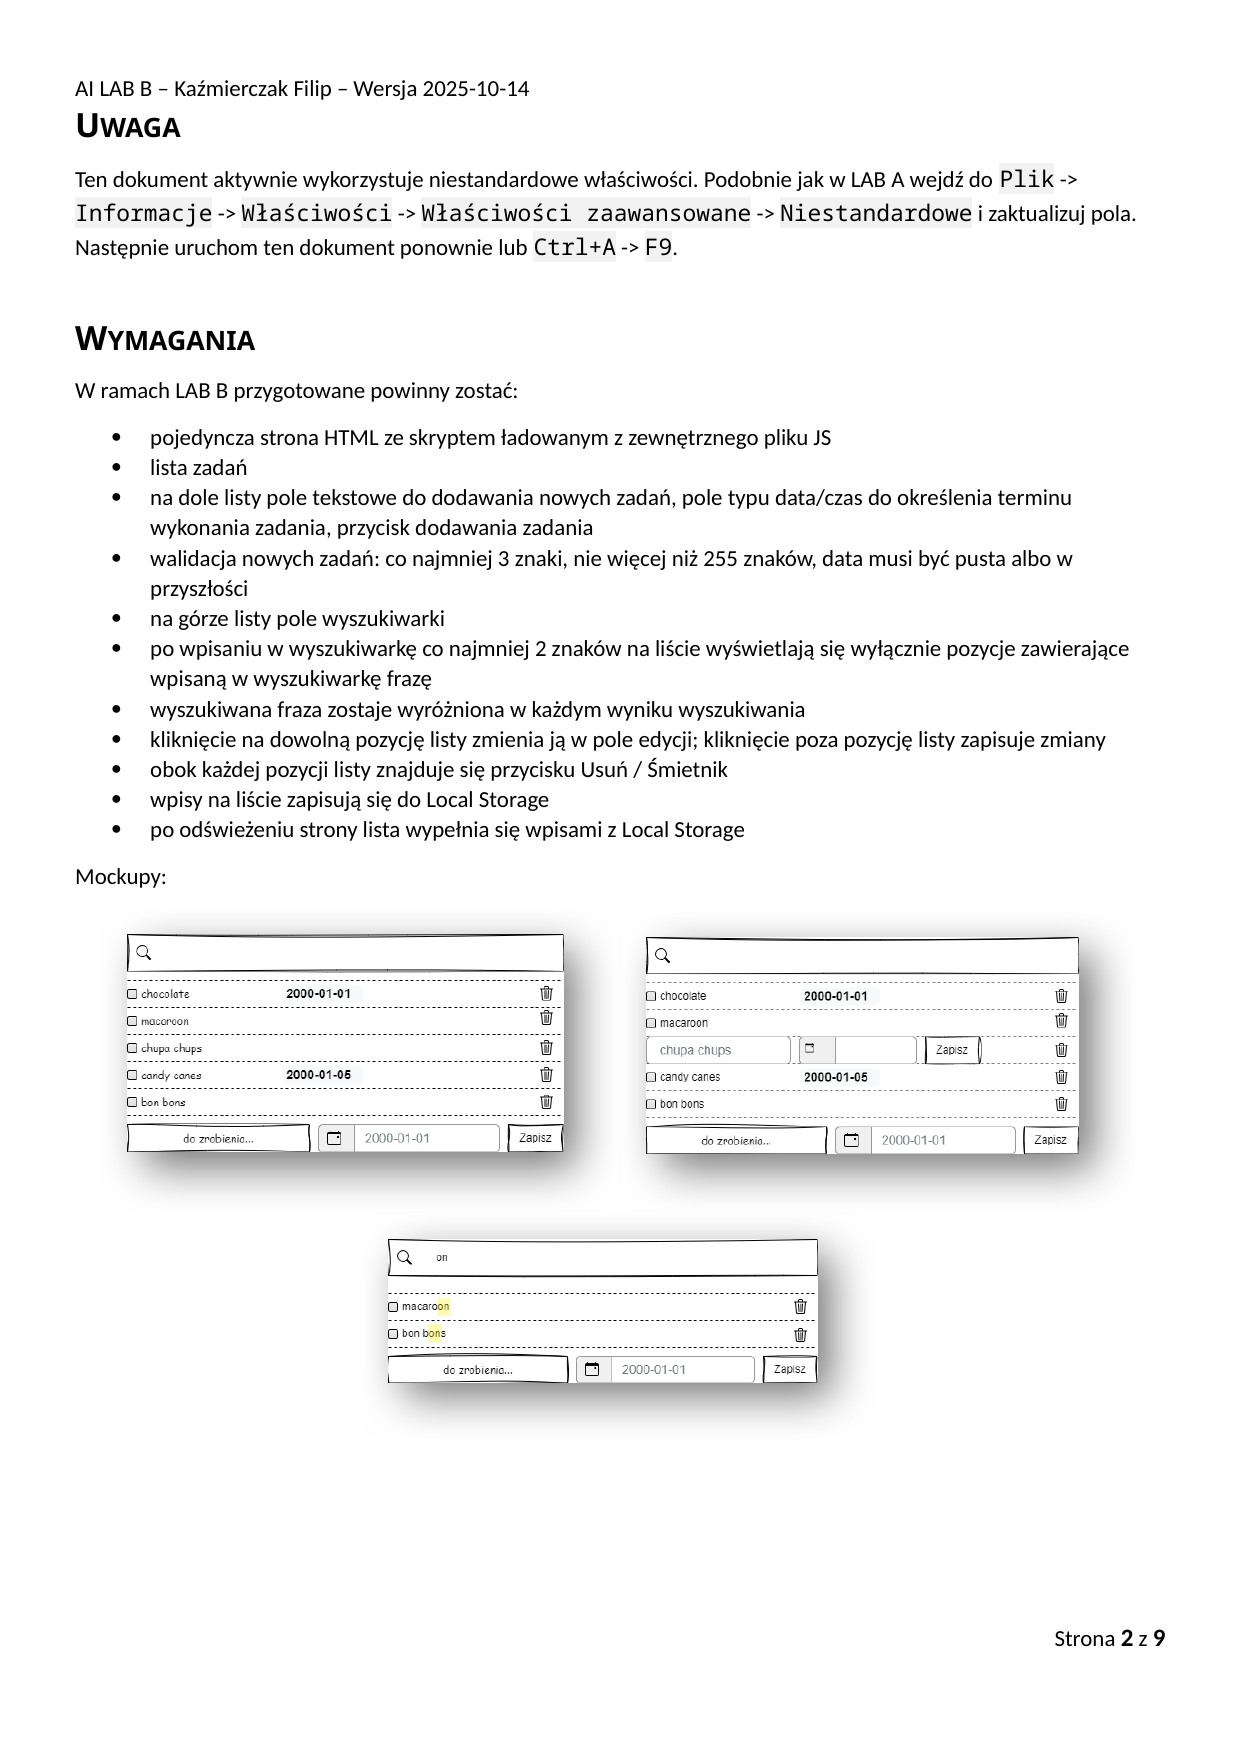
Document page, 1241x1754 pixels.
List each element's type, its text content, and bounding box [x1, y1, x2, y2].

list wpisy na liście zapisują się do Local Storage [112, 785, 1165, 813]
list lista zadań [112, 453, 1165, 481]
list wyszukiwana fraza zostaje wyróżniona w każdym wyniku wyszukiwania [112, 695, 1165, 723]
list walidacja nowych zadań: co najmniej 3 znaki, nie więcej niż 255 znaków, data musi być pusta albo w przyszłości [112, 544, 1165, 602]
picture [646, 937, 1079, 1154]
subtitle Wymagania [75, 314, 1165, 360]
subtitle Uwaga [75, 102, 1165, 147]
list po wpisaniu w wyszukiwarkę co najmniej 2 znaków na liście wyświetlają się wyłącznie pozycje zawierające wpisaną w wyszukiwarkę frazę [112, 634, 1165, 692]
text Ten dokument aktywnie wykorzystuje niestandardowe właściwości. Podobnie jak w LAB A wejdź do Plik -> Informacje -> Właściwości -> Właściwości zaawansowane -> Niestandardowe i zaktualizuj pola. Następnie uruchom ten dokument ponownie lub Ctrl+A -> F9. [75, 163, 1165, 262]
list na górze listy pole wyszukiwarki [112, 604, 1165, 632]
list na dole listy pole tekstowe do dodawania nowych zadań, pole typu data/czas do określenia terminu wykonania zadania, przycisk dodawania zadania [112, 483, 1165, 541]
list kliknięcie na dowolną pozycję listy zmienia ją w pole edycji; kliknięcie poza pozycję listy zapisuje zmiany [112, 725, 1165, 753]
list pojedyncza strona HTML ze skryptem ładowanym z zewnętrznego pliku JS [112, 423, 1165, 451]
picture [127, 934, 564, 1152]
text W ramach LAB B przygotowane powinny zostać: [75, 376, 1165, 404]
list po odświeżeniu strony lista wypełnia się wpisami z Local Storage [112, 816, 1165, 843]
list obok każdej pozycji listy znajduje się przycisku Usuń / Śmietnik [112, 755, 1165, 783]
text Mockupy: [75, 862, 1165, 890]
picture [388, 1239, 818, 1383]
